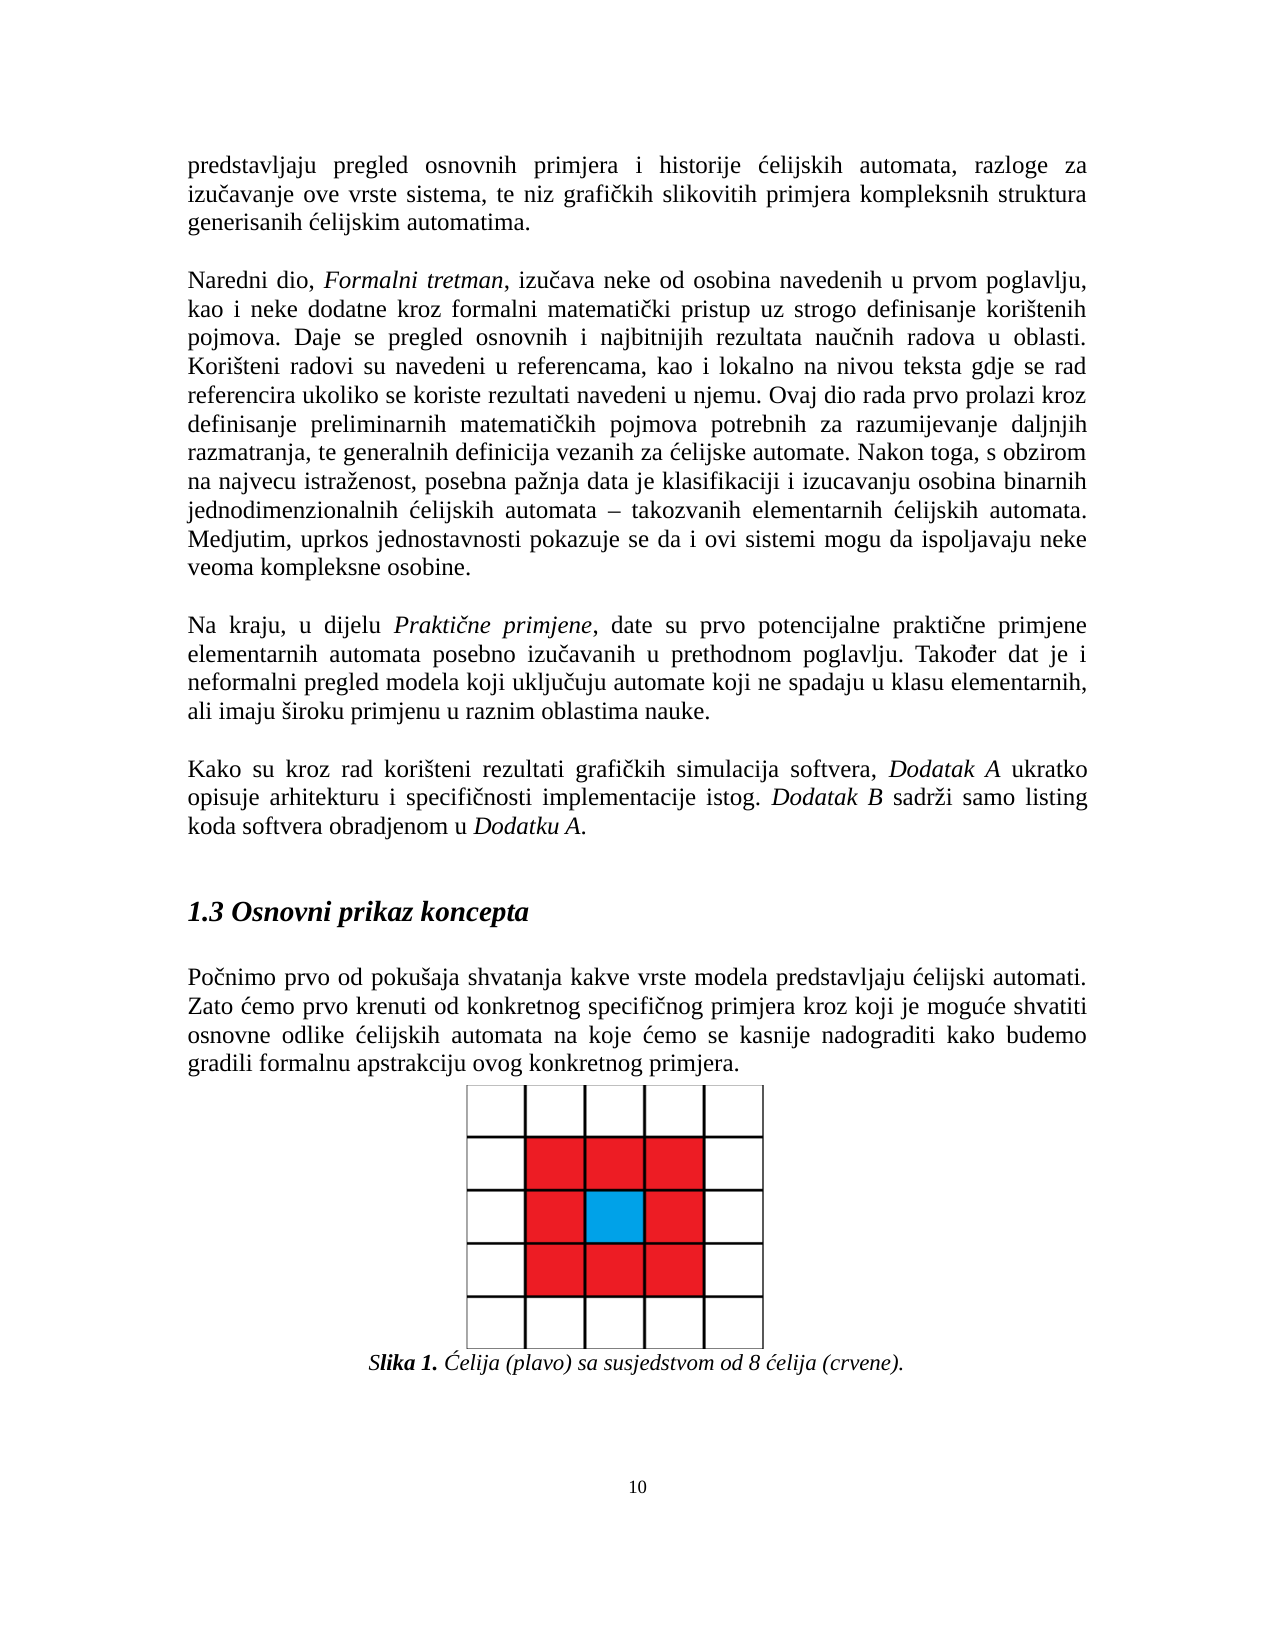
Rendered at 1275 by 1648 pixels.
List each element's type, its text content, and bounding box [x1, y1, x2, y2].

text predstavljaju pregled osnovnih primjera i historije ćelijskih automata, razloge za izučavanje ove vrste sistema, te niz grafičkih slikovitih primjera kompleksnih struktura generisanih ćelijskim automatima. [187, 150, 1088, 236]
text Kako su kroz rad korišteni rezultati grafičkih simulacija softvera, Dodatak A ukratko opisuje arhitekturu i specifičnosti implementacije istog. Dodatak B sadrži samo listing koda softvera obradjenom u Dodatku A. [187, 754, 1088, 840]
text Slika 1. Ćelija (plavo) sa susjedstvom od 8 ćelija (crvene). [185, 1349, 1090, 1376]
subtitle 1.3 Osnovni prikaz koncepta [187, 894, 1088, 927]
text Naredni dio, Formalni tretman, izučava neke od osobina navedenih u prvom poglavlju, kao i neke dodatne kroz formalni matematički pristup uz strogo definisanje korištenih pojmova. Daje se pregled osnovnih i najbitnijih rezultata naučnih radova u oblasti. Korišteni radovi su navedeni u referencama, kao i lokalno na nivou teksta gdje se rad referencira ukoliko se koriste rezultati navedeni u njemu. Ovaj dio rada prvo prolazi kroz definisanje preliminarnih matematičkih pojmova potrebnih za razumijevanje daljnjih razmatranja, te generalnih definicija vezanih za ćelijske automate. Nakon toga, s obzirom na najvecu istraženost, posebna pažnja data je klasifikaciji i izucavanju osobina binarnih jednodimenzionalnih ćelijskih automata – takozvanih elementarnih ćelijskih automata. Medjutim, uprkos jednostavnosti pokazuje se da i ovi sistemi mogu da ispoljavaju neke veoma kompleksne osobine. [187, 265, 1088, 581]
picture [466, 1085, 764, 1349]
text Na kraju, u dijelu Praktične primjene, date su prvo potencijalne praktične primjene elementarnih automata posebno izučavanih u prethodnom poglavlju. Također dat je i neformalni pregled modela koji uključuju automate koji ne spadaju u klasu elementarnih, ali imaju široku primjenu u raznim oblastima nauke. [187, 610, 1088, 725]
text Počnimo prvo od pokušaja shvatanja kakve vrste modela predstavljaju ćelijski automati. Zato ćemo prvo krenuti od konkretnog specifičnog primjera kroz koji je moguće shvatiti osnovne odlike ćelijskih automata na koje ćemo se kasnije nadograditi kako budemo gradili formalnu apstrakciju ovog konkretnog primjera. [187, 962, 1088, 1077]
